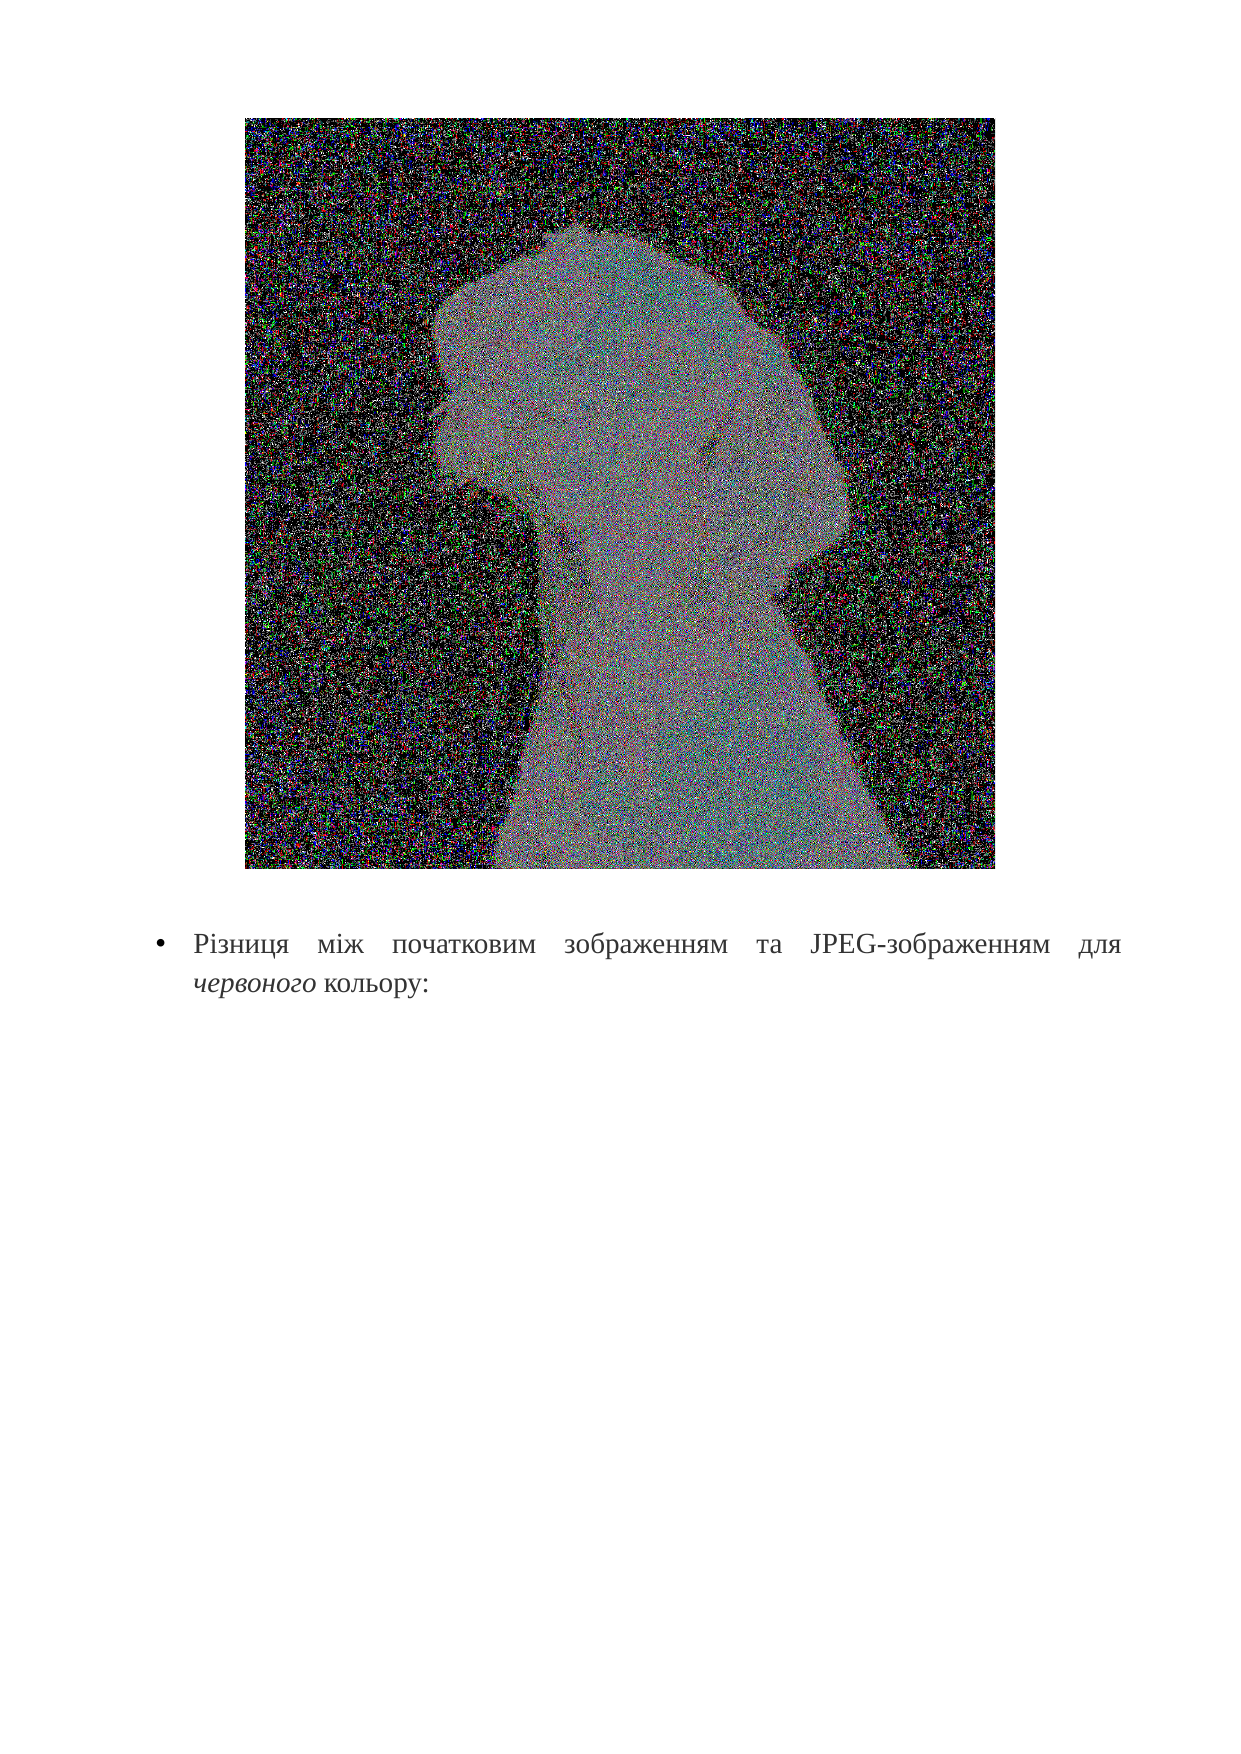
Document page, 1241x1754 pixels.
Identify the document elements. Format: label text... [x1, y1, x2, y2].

picture [245, 118, 995, 869]
list Різниця між початковим зображенням та JPEG-зображенням для червоного кольору: [156, 926, 1122, 998]
